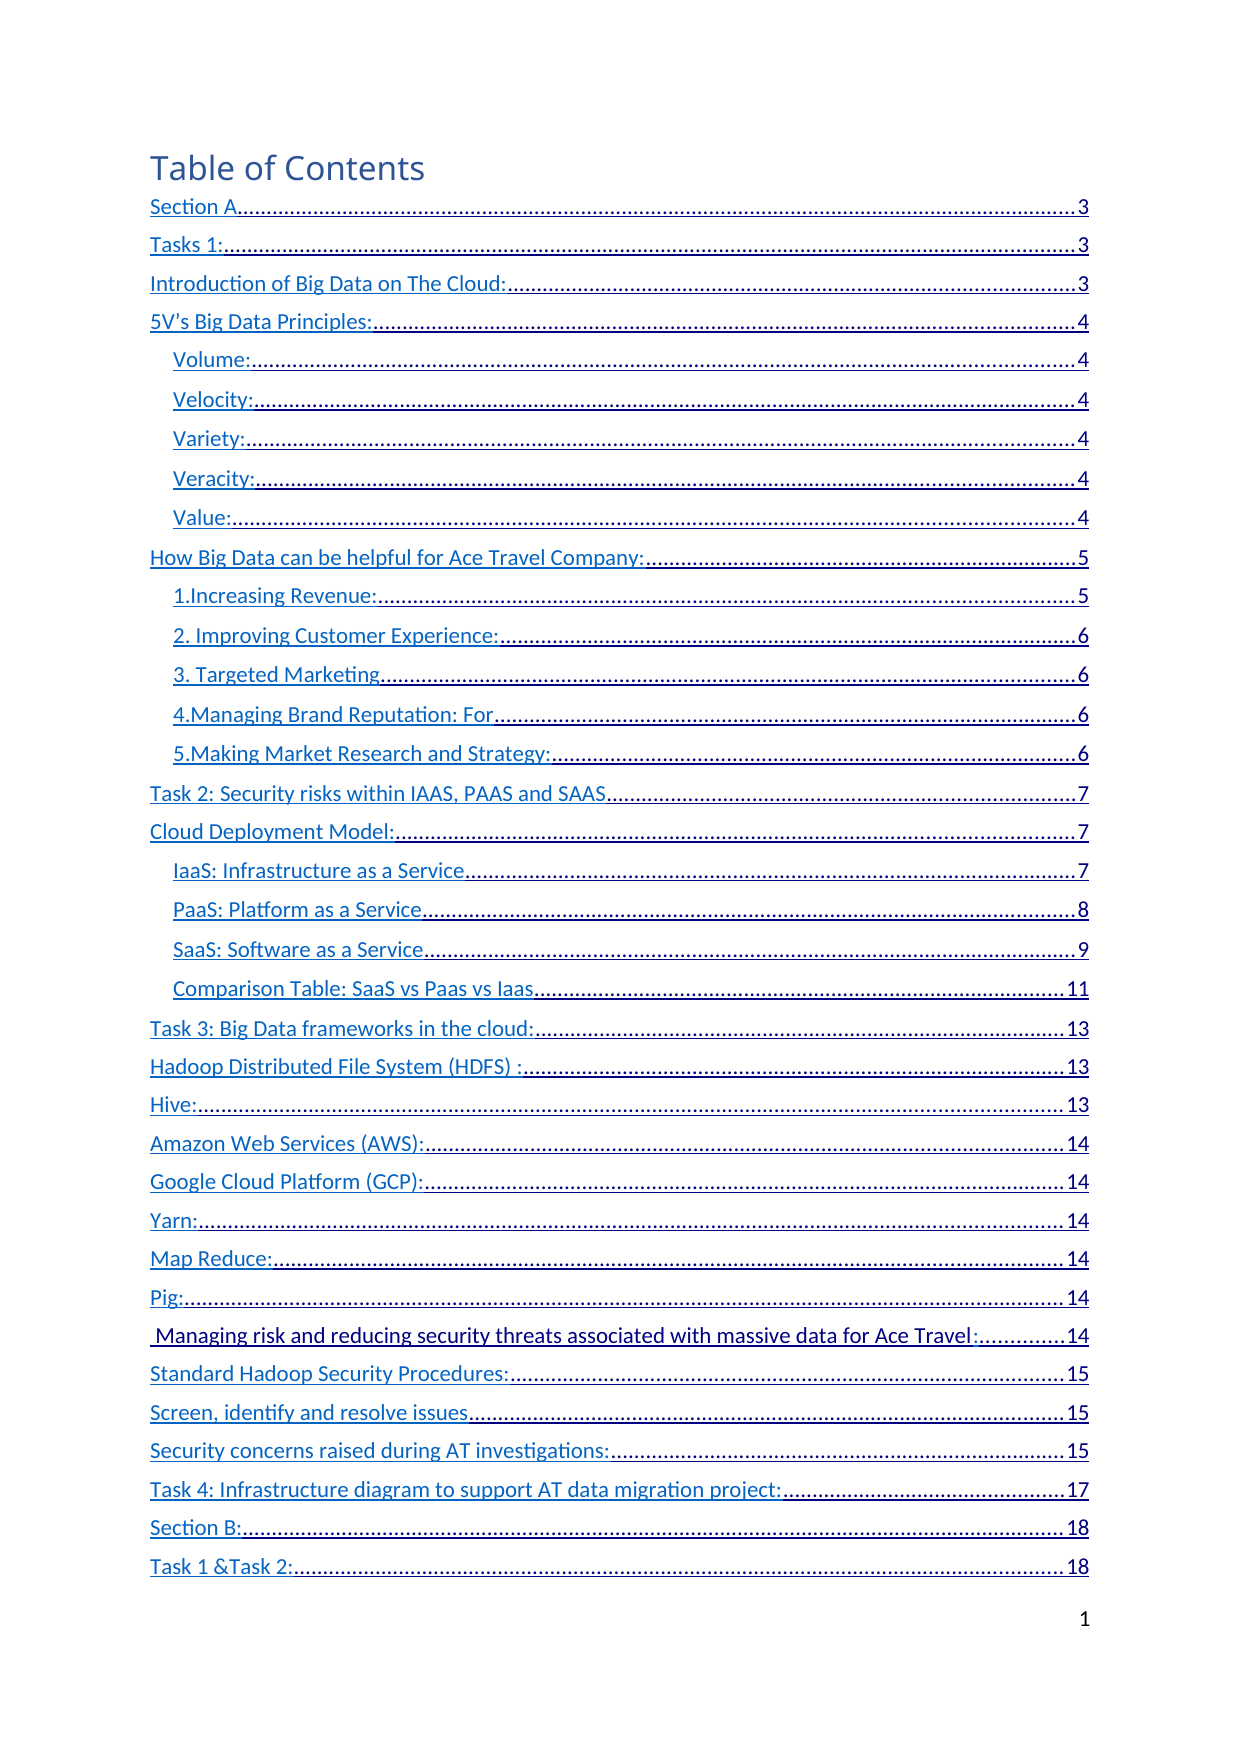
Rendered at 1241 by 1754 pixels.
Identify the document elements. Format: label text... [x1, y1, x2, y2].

text Hadoop Distributed File System (HDFS) : 13 [150, 1052, 1090, 1080]
text Standard Hadoop Security Procedures: 15 [150, 1359, 1090, 1388]
text 1.Increasing Revenue: 5 [173, 581, 1090, 609]
text Comparison Table: SaaS vs Paas vs Iaas 11 [173, 974, 1090, 1002]
text 5.Making Market Research and Strategy: 6 [173, 739, 1090, 767]
text Pig: 14 [150, 1283, 1090, 1311]
text Velocity: 4 [173, 385, 1090, 413]
text Screen, identify and resolve issues 15 [150, 1398, 1090, 1426]
text Value: 4 [173, 503, 1090, 532]
text Task 3: Big Data frameworks in the cloud: 13 [150, 1014, 1090, 1042]
text Task 2: Security risks within IAAS, PAAS and SAAS 7 [150, 779, 1090, 807]
text Map Reduce: 14 [150, 1244, 1090, 1272]
text Cloud Deployment Model: 7 [150, 817, 1090, 845]
text Variety: 4 [173, 424, 1090, 453]
text Google Cloud Platform (GCP): 14 [150, 1167, 1090, 1195]
text 4.Managing Brand Reputation: For 6 [173, 700, 1090, 728]
text Introduction of Big Data on The Cloud: 3 [150, 269, 1090, 297]
text Amazon Web Services (AWS): 14 [150, 1129, 1090, 1157]
text 3. Targeted Marketing 6 [173, 660, 1090, 688]
text Volume: 4 [173, 346, 1090, 374]
text Section B: 18 [150, 1513, 1090, 1541]
text Task 1 &Task 2: 18 [150, 1552, 1090, 1580]
text Veracity: 4 [173, 464, 1090, 492]
text Section A 3 [150, 192, 1090, 220]
text SaaS: Software as a Service 9 [173, 935, 1090, 963]
text Hive: 13 [150, 1091, 1090, 1118]
text 5V’s Big Data Principles: 4 [150, 307, 1090, 335]
text Yarn: 14 [150, 1206, 1090, 1234]
text PaaS: Platform as a Service 8 [173, 895, 1090, 923]
text Security concerns raised during AT investigations: 15 [150, 1436, 1090, 1464]
text Task 4: Infrastructure diagram to support AT data migration project: 17 [150, 1475, 1090, 1503]
text How Big Data can be helpful for Ace Travel Company: 5 [150, 543, 1090, 571]
text Tasks 1: 3 [150, 230, 1090, 258]
subtitle Table of Contents [150, 145, 1090, 190]
text Managing risk and reducing security threats associated with massive data for Ace Travel: 14 [150, 1321, 1090, 1349]
text 2. Improving Customer Experience: 6 [173, 621, 1090, 649]
text IaaS: Infrastructure as a Service 7 [173, 856, 1090, 884]
